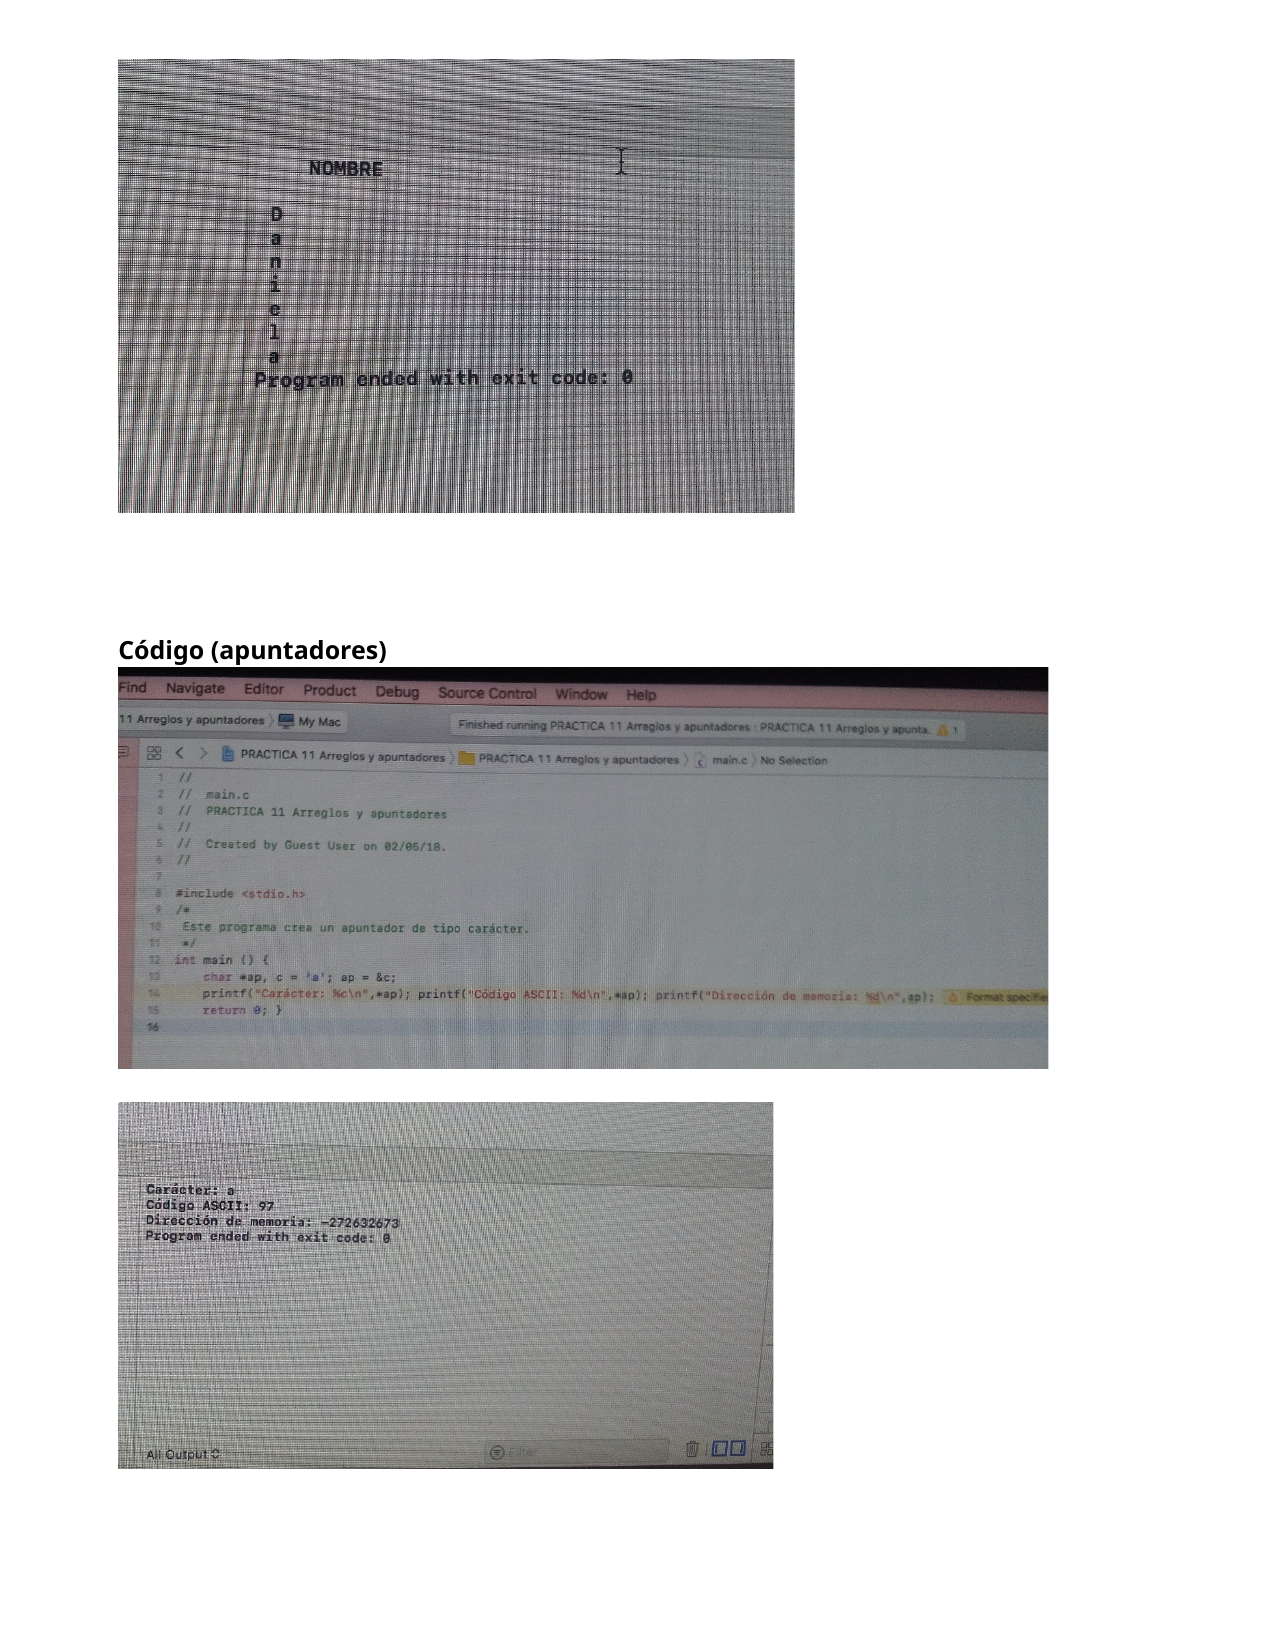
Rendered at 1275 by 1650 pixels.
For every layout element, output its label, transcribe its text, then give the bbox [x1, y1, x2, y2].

text Código (apuntadores) [118, 633, 1205, 667]
